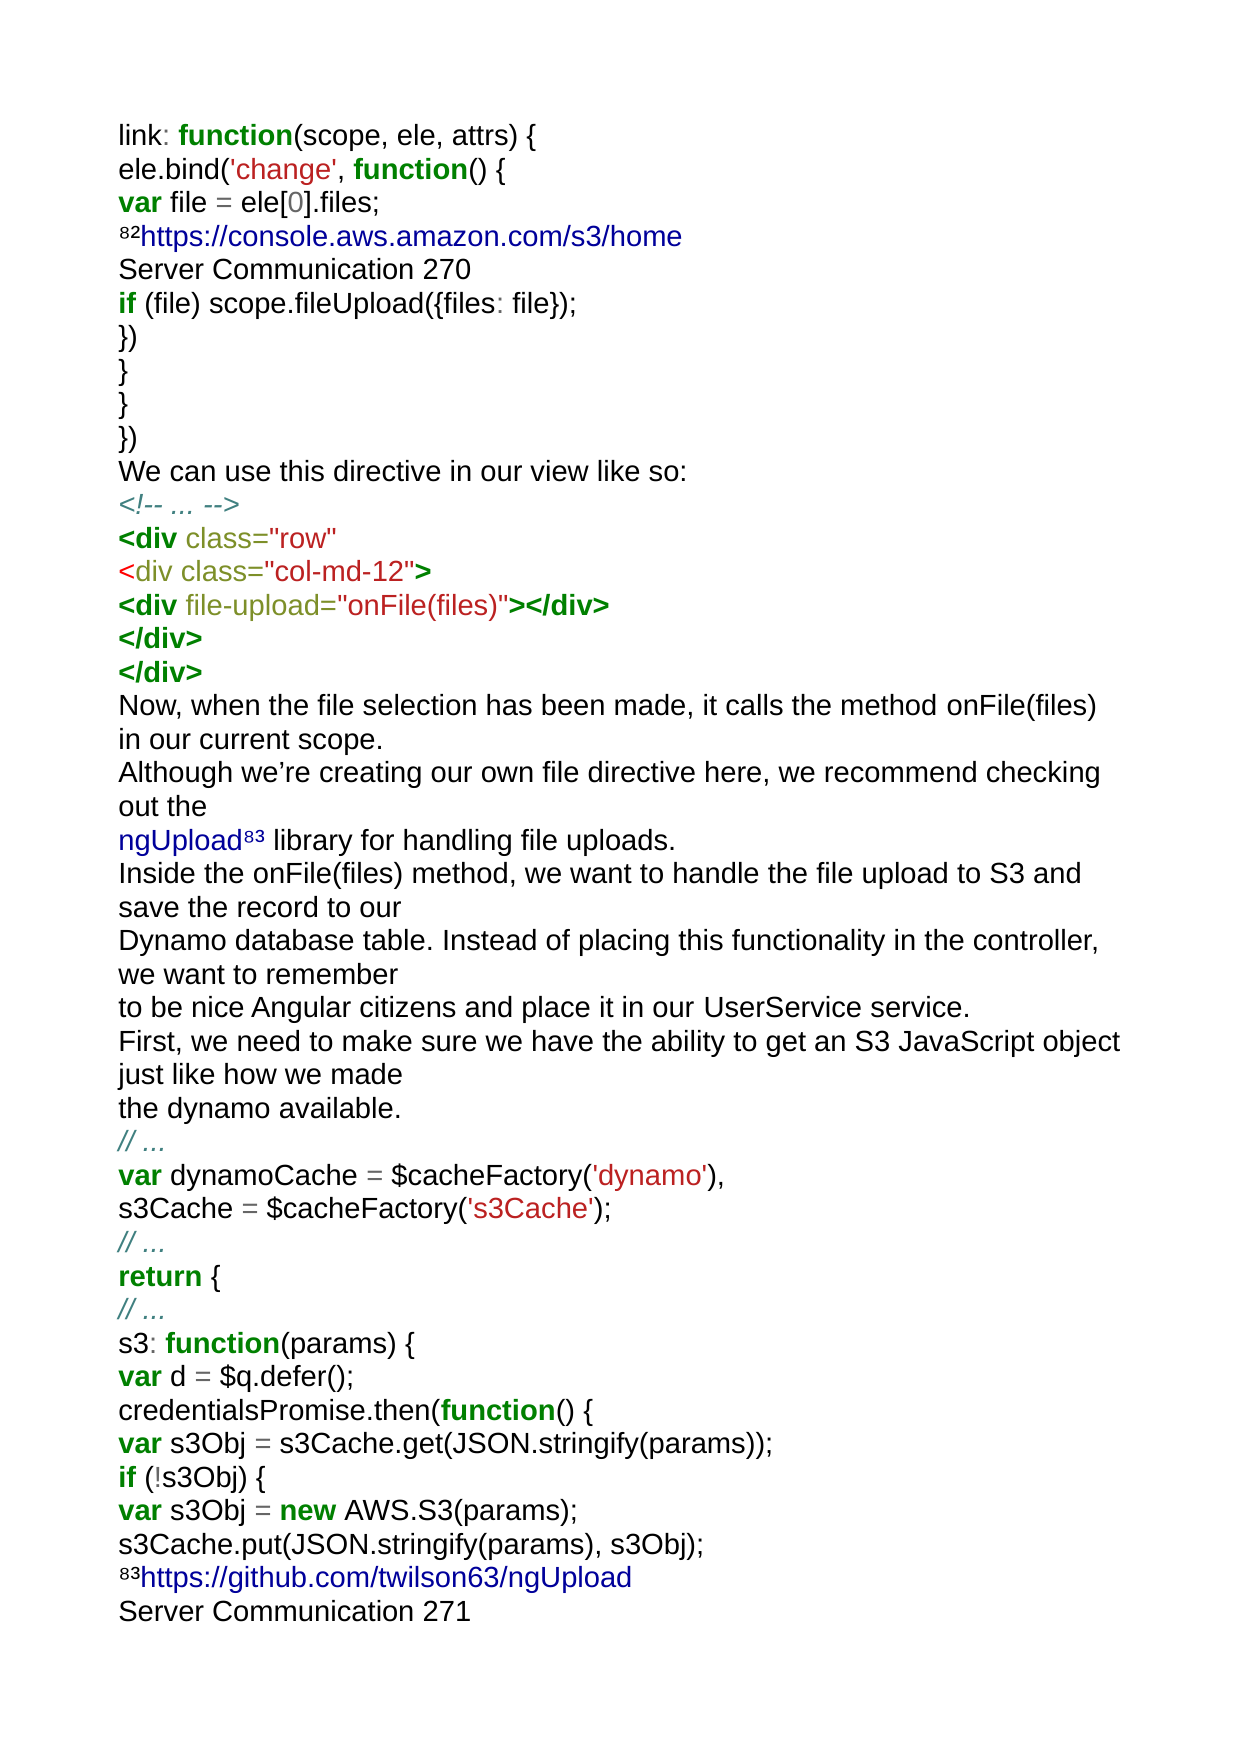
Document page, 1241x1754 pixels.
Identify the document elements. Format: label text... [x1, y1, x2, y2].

text // ... [118, 1225, 1122, 1258]
text <div class="col-md-12"> [118, 554, 1122, 588]
text var dynamoCache = $cacheFactory('dynamo'), [118, 1158, 1122, 1191]
text Dynamo database table. Instead of placing this functionality in the controller, we want to remember [118, 923, 1122, 990]
text ⁸²https://console.aws.amazon.com/s3/home [118, 219, 1122, 252]
text Server Communication 271 [118, 1594, 1122, 1627]
text Inside the onFile(files) method, we want to handle the file upload to S3 and save the record to our [118, 856, 1122, 923]
text <div class="row" [118, 521, 1122, 554]
text s3Cache.put(JSON.stringify(params), s3Obj); [118, 1527, 1122, 1560]
text First, we need to make sure we have the ability to get an S3 JavaScript object just like how we made [118, 1024, 1122, 1091]
text s3Cache = $cacheFactory('s3Cache'); [118, 1191, 1122, 1225]
text var file = ele[0].files; [118, 185, 1122, 219]
text } [118, 386, 1122, 420]
text the dynamo available. [118, 1091, 1122, 1124]
text }) [118, 319, 1122, 353]
text credentialsPromise.then(function() { [118, 1393, 1122, 1426]
text link: function(scope, ele, attrs) { [118, 118, 1122, 152]
text ngUpload⁸³ library for handling file uploads. [118, 822, 1122, 856]
text if (!s3Obj) { [118, 1460, 1122, 1493]
text </div> [118, 621, 1122, 655]
text // ... [118, 1124, 1122, 1158]
text Server Communication 270 [118, 252, 1122, 286]
text if (file) scope.fileUpload({files: file}); [118, 286, 1122, 319]
text // ... [118, 1292, 1122, 1326]
text Now, when the file selection has been made, it calls the method onFile(files) in our current scope. [118, 688, 1122, 755]
text return { [118, 1258, 1122, 1292]
text </div> [118, 655, 1122, 688]
text <div file-upload="onFile(files)"></div> [118, 588, 1122, 621]
text <!-- ... --> [118, 487, 1122, 521]
text var s3Obj = new AWS.S3(params); [118, 1493, 1122, 1527]
text Although we’re creating our own file directive here, we recommend checking out the [118, 755, 1122, 822]
text }) [118, 420, 1122, 453]
text var d = $q.defer(); [118, 1359, 1122, 1393]
text var s3Obj = s3Cache.get(JSON.stringify(params)); [118, 1426, 1122, 1460]
text ⁸³https://github.com/twilson63/ngUpload [118, 1560, 1122, 1594]
text We can use this directive in our view like so: [118, 453, 1122, 487]
text s3: function(params) { [118, 1326, 1122, 1359]
text } [118, 353, 1122, 386]
text to be nice Angular citizens and place it in our UserService service. [118, 990, 1122, 1024]
text ele.bind('change', function() { [118, 152, 1122, 185]
